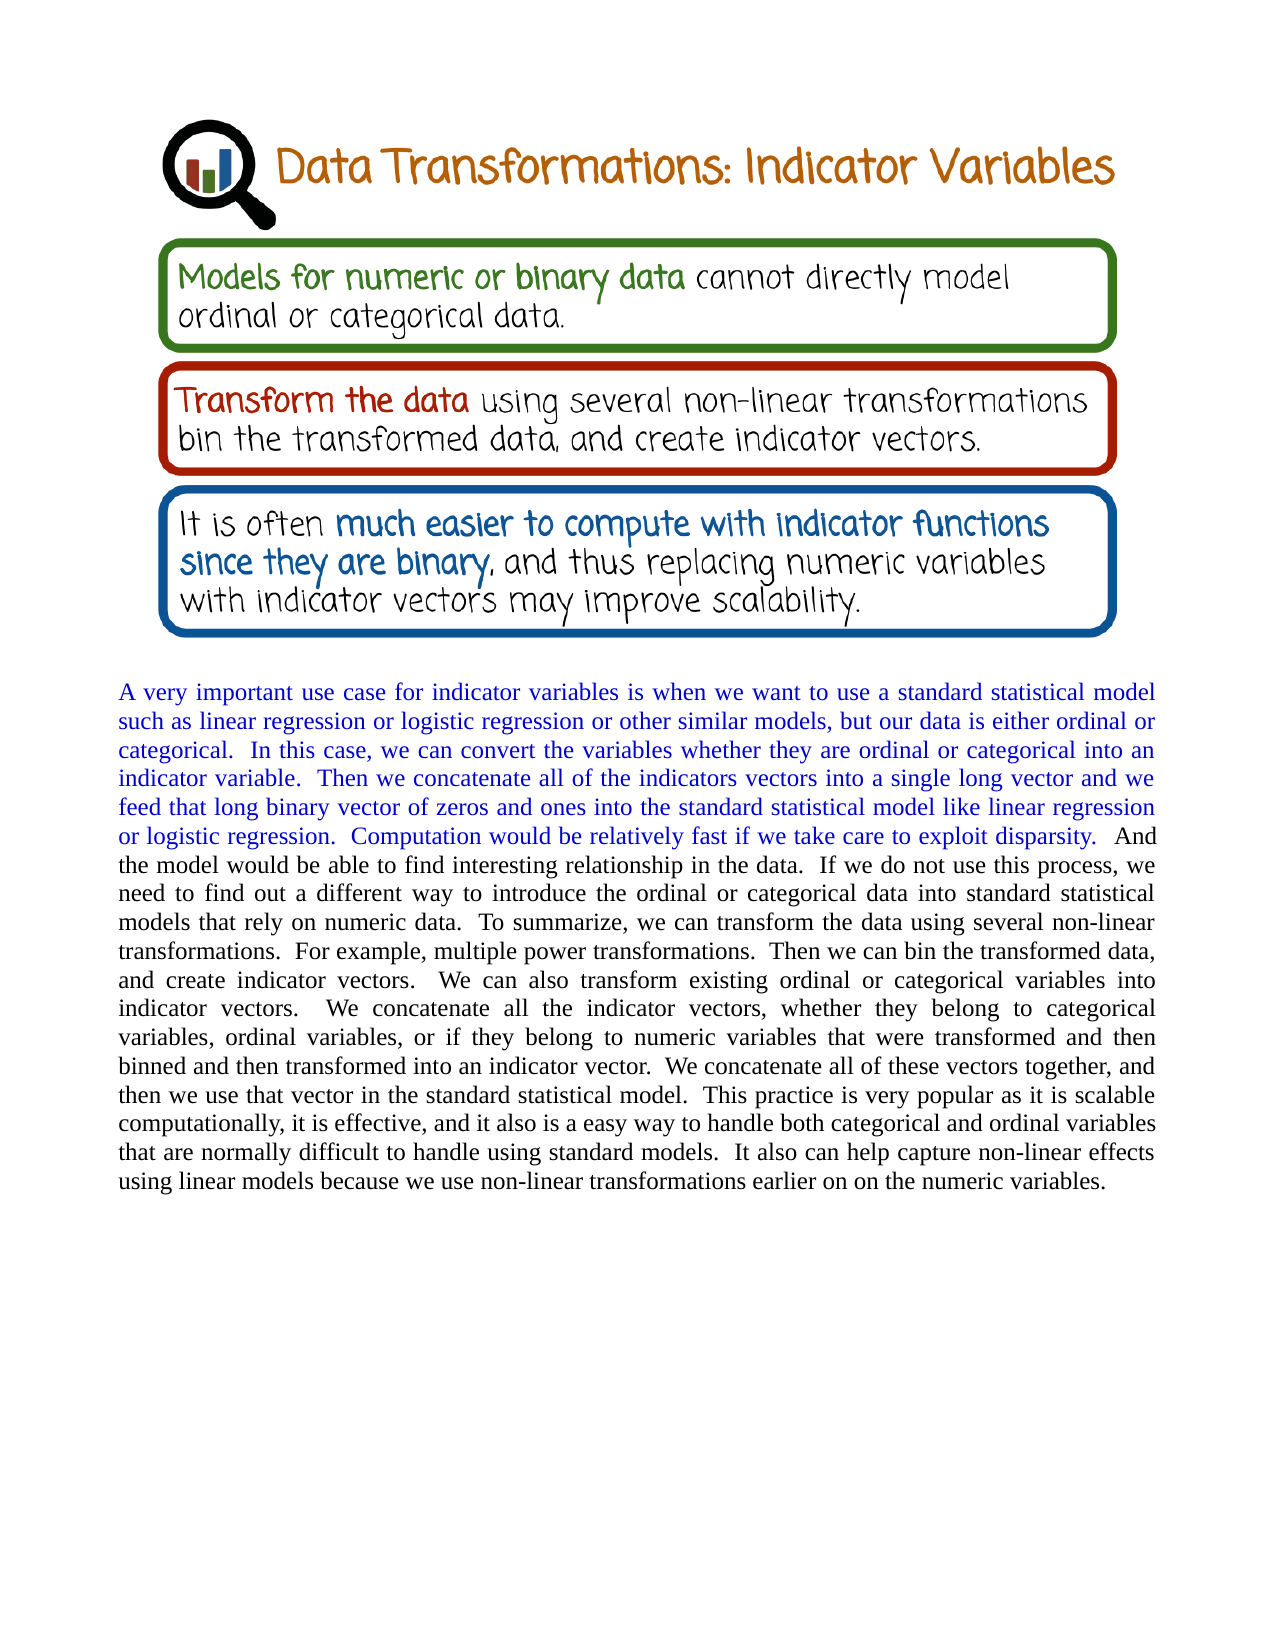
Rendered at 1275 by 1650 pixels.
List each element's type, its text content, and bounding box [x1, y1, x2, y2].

picture [118, 118, 1157, 649]
text A very important use case for indicator variables is when we want to use a standard statistical model such as linear regression or logistic regression or other similar models, but our data is either ordinal or categorical. In this case, we can convert the variables whether they are ordinal or categorical into an indicator variable. Then we concatenate all of the indicators vectors into a single long vector and we feed that long binary vector of zeros and ones into the standard statistical model like linear regression or logistic regression. Computation would be relatively fast if we take care to exploit disparsity. And the model would be able to find interesting relationship in the data. If we do not use this process, we need to find out a different way to introduce the ordinal or categorical data into standard statistical models that rely on numeric data. To summarize, we can transform the data using several non-linear transformations. For example, multiple power transformations. Then we can bin the transformed data, and create indicator vectors. We can also transform existing ordinal or categorical variables into indicator vectors. We concatenate all the indicator vectors, whether they belong to categorical variables, ordinal variables, or if they belong to numeric variables that were transformed and then binned and then transformed into an indicator vector. We concatenate all of these vectors together, and then we use that vector in the standard statistical model. This practice is very popular as it is scalable computationally, it is effective, and it also is a easy way to handle both categorical and ordinal variables that are normally difficult to handle using standard models. It also can help capture non-linear effects using linear models because we use non-linear transformations earlier on on the numeric variables. [118, 677, 1157, 1195]
